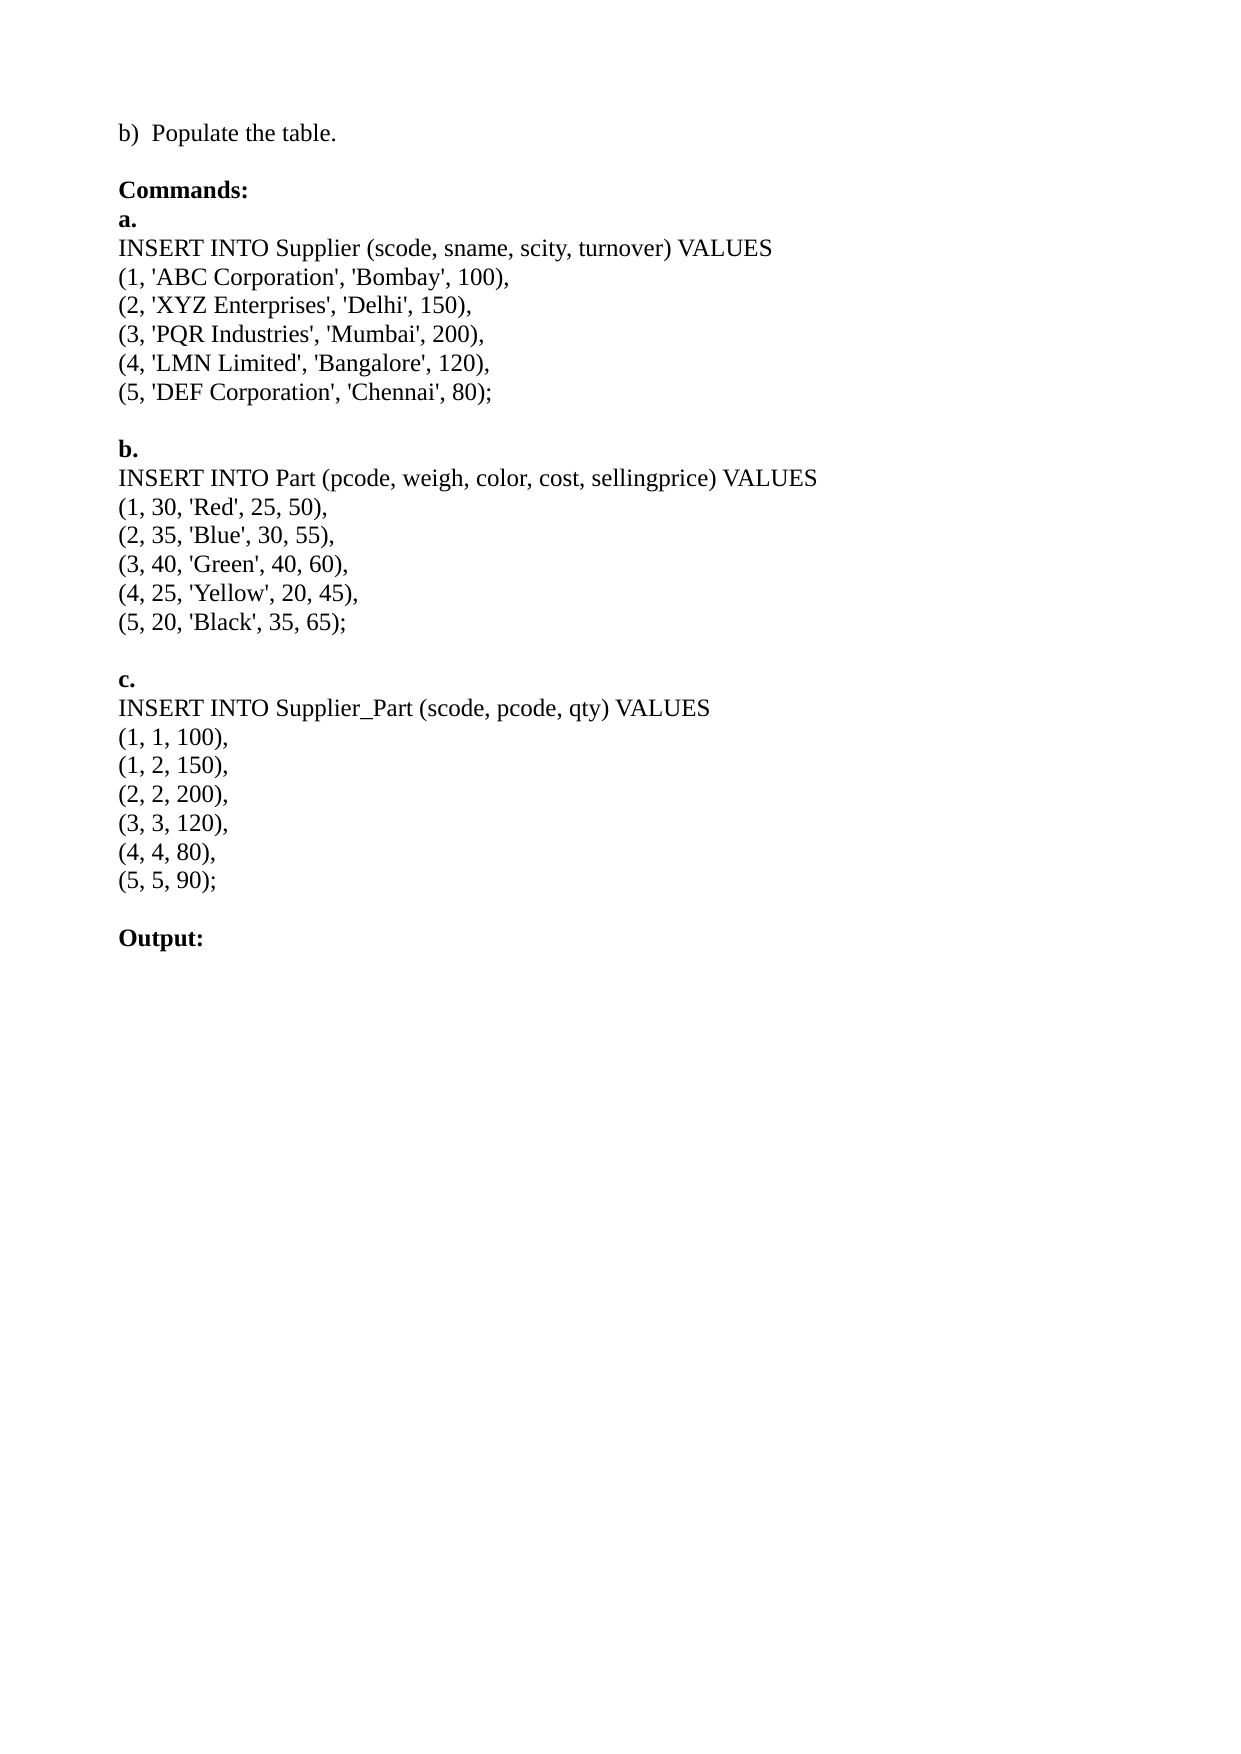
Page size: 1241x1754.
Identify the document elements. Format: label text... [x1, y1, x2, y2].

text INSERT INTO Supplier_Part (scode, pcode, qty) VALUES [118, 693, 1122, 722]
text INSERT INTO Part (pcode, weigh, color, cost, sellingprice) VALUES [118, 463, 1122, 492]
text (5, 'DEF Corporation', 'Chennai', 80); [118, 377, 1122, 406]
text (4, 25, 'Yellow', 20, 45), [118, 578, 1122, 607]
text (1, 1, 100), [118, 722, 1122, 751]
text (3, 40, 'Green', 40, 60), [118, 549, 1122, 578]
text (5, 5, 90); [118, 866, 1122, 894]
text (3, 3, 120), [118, 808, 1122, 837]
text (2, 2, 200), [118, 779, 1122, 808]
text INSERT INTO Supplier (scode, sname, scity, turnover) VALUES [118, 233, 1122, 262]
text Output: [118, 923, 1122, 952]
text (2, 35, 'Blue', 30, 55), [118, 521, 1122, 549]
text (1, 30, 'Red', 25, 50), [118, 492, 1122, 521]
text (1, 2, 150), [118, 751, 1122, 779]
text c. [118, 664, 1122, 693]
text a. [118, 204, 1122, 233]
text Commands: [118, 176, 1122, 204]
text b. [118, 434, 1122, 463]
text (4, 4, 80), [118, 837, 1122, 866]
text (1, 'ABC Corporation', 'Bombay', 100), [118, 262, 1122, 291]
text (5, 20, 'Black', 35, 65); [118, 607, 1122, 636]
text b) Populate the table. [118, 118, 1122, 147]
text (4, 'LMN Limited', 'Bangalore', 120), [118, 348, 1122, 377]
text (3, 'PQR Industries', 'Mumbai', 200), [118, 319, 1122, 348]
text (2, 'XYZ Enterprises', 'Delhi', 150), [118, 291, 1122, 319]
